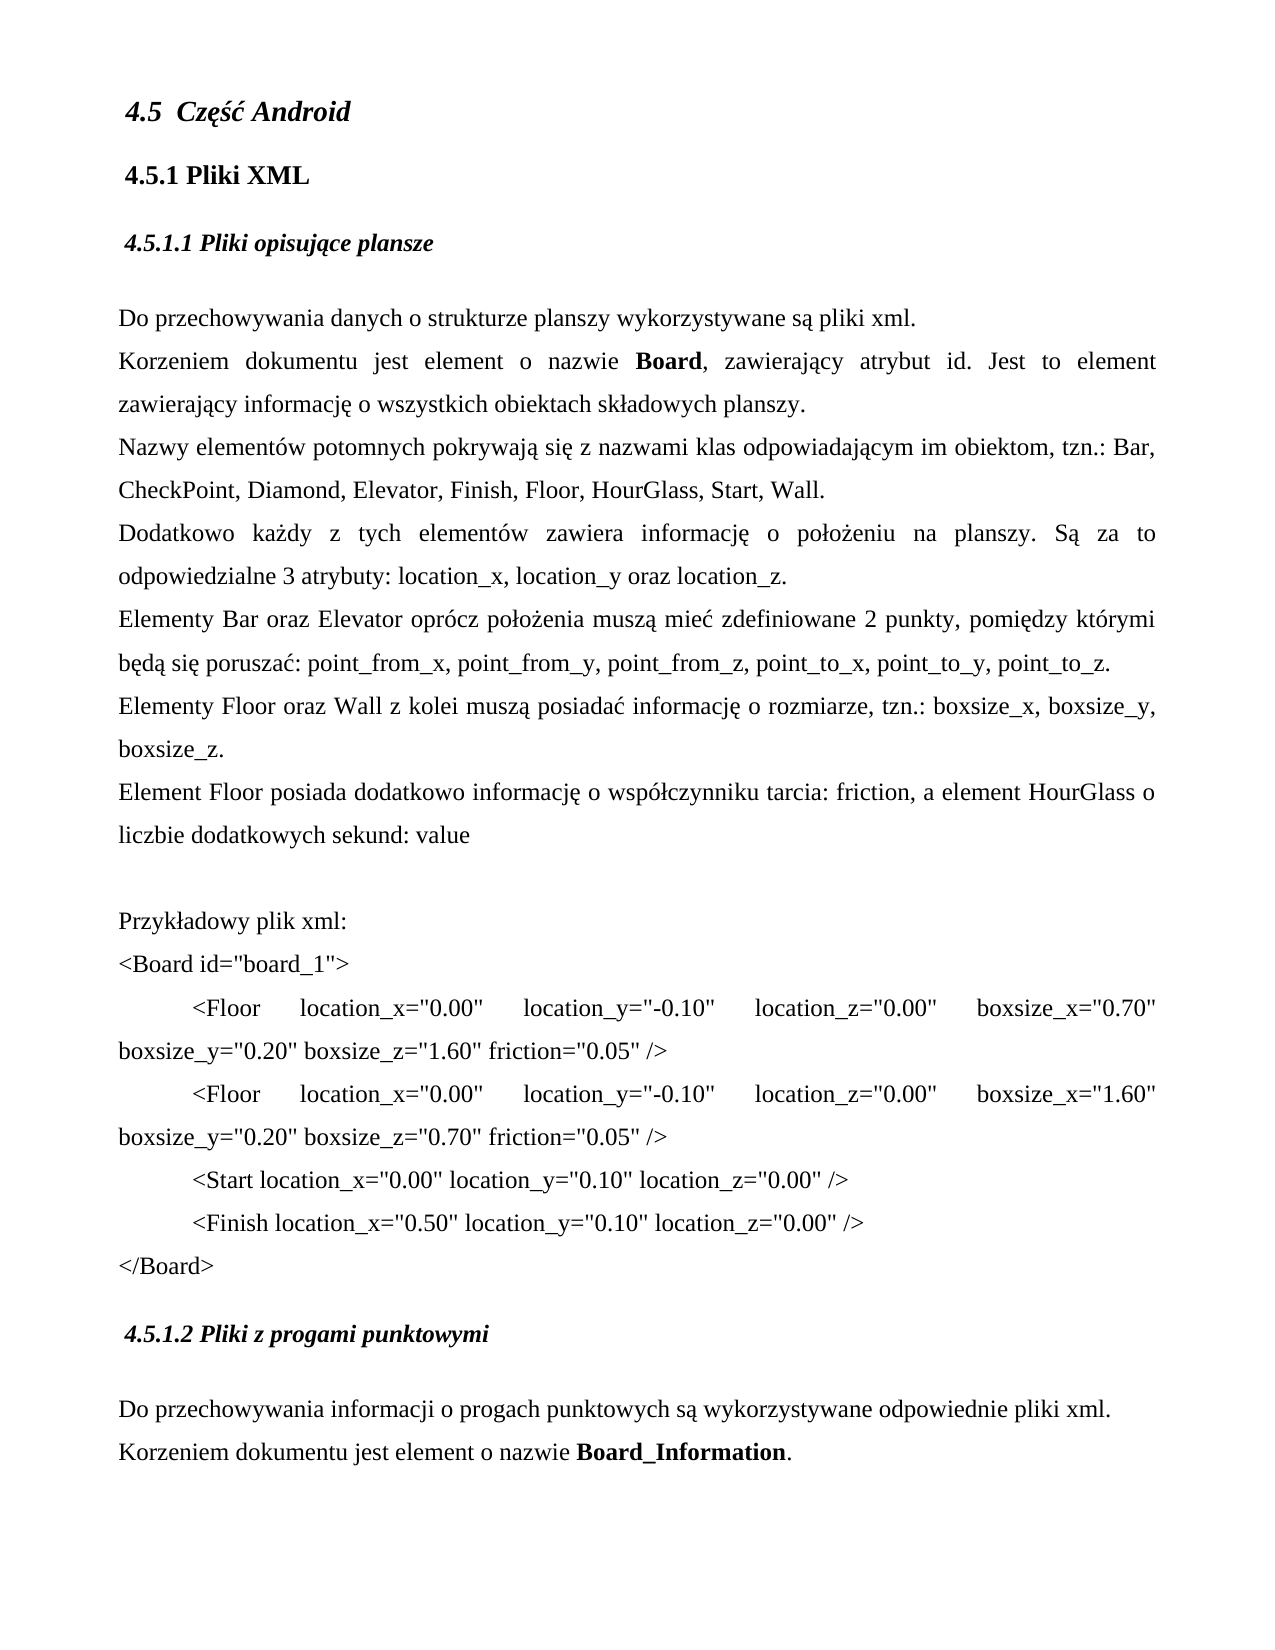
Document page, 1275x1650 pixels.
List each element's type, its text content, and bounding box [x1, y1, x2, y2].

text <Floor location_x="0.00" location_y="-0.10" location_z="0.00" boxsize_x="1.60" boxsize_y="0.20" boxsize_z="0.70" friction="0.05" /> [118, 1079, 1157, 1151]
text <Finish location_x="0.50" location_y="0.10" location_z="0.00" /> [118, 1208, 1157, 1237]
text Dodatkowo każdy z tych elementów zawiera informację o położeniu na planszy. Są za to odpowiedzialne 3 atrybuty: location_x, location_y oraz location_z. [118, 518, 1157, 590]
text Korzeniem dokumentu jest element o nazwie Board_Information. [118, 1437, 1157, 1466]
text Przykładowy plik xml: [118, 906, 1157, 935]
text Elementy Floor oraz Wall z kolei muszą posiadać informację o rozmiarze, tzn.: boxsize_x, boxsize_y, boxsize_z. [118, 691, 1157, 763]
text <Board id="board_1"> [118, 949, 1157, 978]
text Elementy Bar oraz Elevator oprócz położenia muszą mieć zdefiniowane 2 punkty, pomiędzy którymi będą się poruszać: point_from_x, point_from_y, point_from_z, point_to_x, point_to_y, point_to_z. [118, 604, 1157, 676]
text Korzeniem dokumentu jest element o nazwie Board, zawierający atrybut id. Jest to element zawierający informację o wszystkich obiektach składowych planszy. [118, 346, 1157, 418]
text Element Floor posiada dodatkowo informację o współczynniku tarcia: friction, a element HourGlass o liczbie dodatkowych sekund: value [118, 777, 1157, 849]
text </Board> [118, 1251, 1157, 1280]
text Nazwy elementów potomnych pokrywają się z nazwami klas odpowiadającym im obiektom, tzn.: Bar, CheckPoint, Diamond, Elevator, Finish, Floor, HourGlass, Start, Wall. [118, 432, 1157, 504]
subtitle Pliki opisujące plansze [118, 228, 1157, 257]
text Do przechowywania informacji o progach punktowych są wykorzystywane odpowiednie pliki xml. [118, 1394, 1157, 1423]
subtitle Pliki XML [118, 159, 1157, 190]
subtitle Część Android [118, 94, 1157, 128]
text <Floor location_x="0.00" location_y="-0.10" location_z="0.00" boxsize_x="0.70" boxsize_y="0.20" boxsize_z="1.60" friction="0.05" /> [118, 993, 1157, 1064]
subtitle Pliki z progami punktowymi [118, 1319, 1157, 1348]
text <Start location_x="0.00" location_y="0.10" location_z="0.00" /> [118, 1165, 1157, 1194]
text Do przechowywania danych o strukturze planszy wykorzystywane są pliki xml. [118, 303, 1157, 331]
